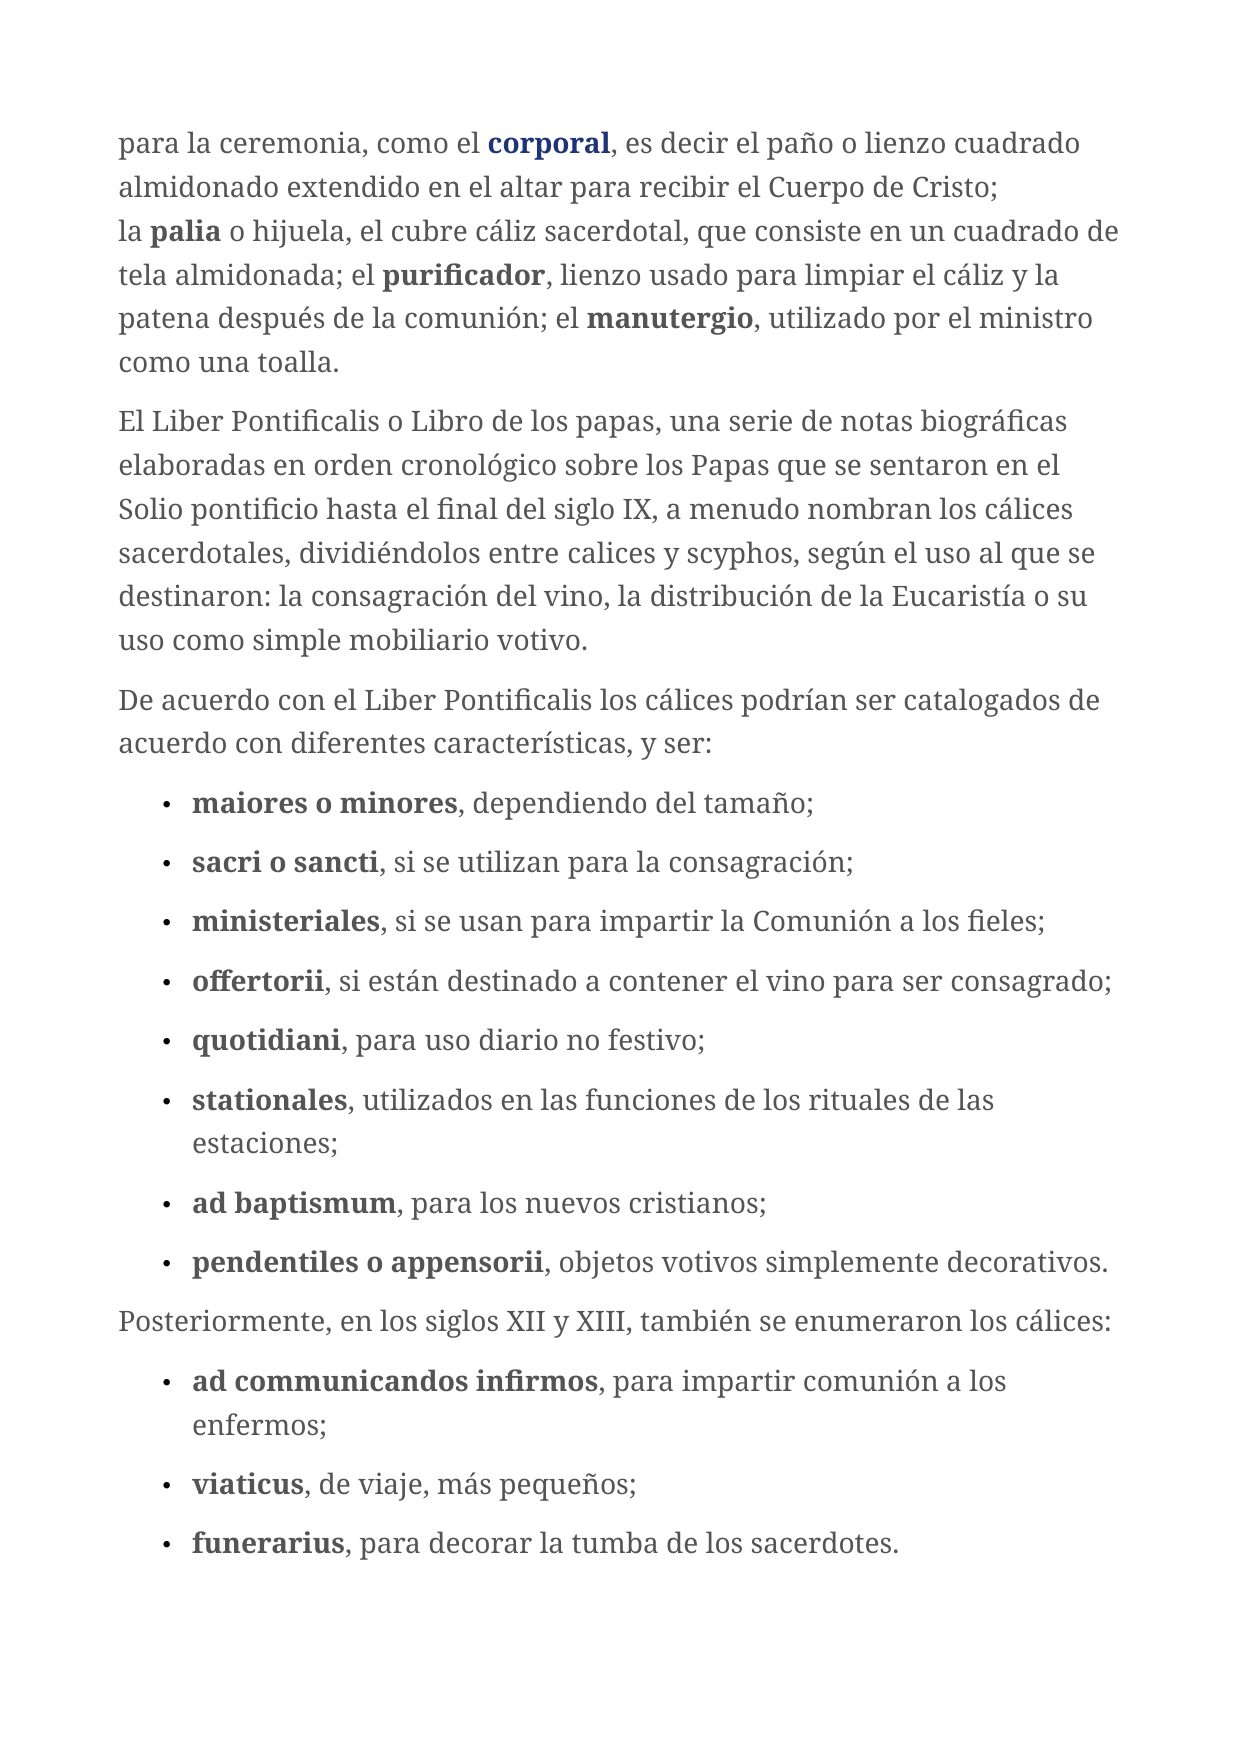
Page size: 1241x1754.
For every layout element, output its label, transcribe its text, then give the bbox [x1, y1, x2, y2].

list pendentiles o appensorii, objetos votivos simplemente decorativos. [162, 1237, 1122, 1281]
list sacri o sancti, si se utilizan para la consagración; [162, 837, 1122, 881]
list ad baptismum, para los nuevos cristianos; [162, 1177, 1122, 1221]
list viaticus, de viaje, más pequeños; [162, 1459, 1122, 1502]
list quotidiani, para uso diario no festivo; [162, 1015, 1122, 1059]
text El Liber Pontificalis o Libro de los papas, una serie de notas biográficas elaboradas en orden cronológico sobre los Papas que se sentaron en el Solio pontificio hasta el final del siglo IX, a menudo nombran los cálices sacerdotales, dividiéndolos entre calices y scyphos, según el uso al que se destinaron: la consagración del vino, la distribución de la Eucaristía o su uso como simple mobiliario votivo. [118, 396, 1122, 659]
list funerarius, para decorar la tumba de los sacerdotes. [162, 1518, 1122, 1562]
text De acuerdo con el Liber Pontificalis los cálices podrían ser catalogados de acuerdo con diferentes características, y ser: [118, 674, 1122, 762]
list maiores o minores, dependiendo del tamaño; [162, 777, 1122, 821]
list offertorii, si están destinado a contener el vino para ser consagrado; [162, 956, 1122, 999]
list ministeriales, si se usan para impartir la Comunión a los fieles; [162, 896, 1122, 940]
list stationales, utilizados en las funciones de los rituales de las estaciones; [162, 1074, 1122, 1162]
text Posteriormente, en los siglos XII y XIII, también se enumeraron los cálices: [118, 1296, 1122, 1340]
text para la ceremonia, como el corporal, es decir el paño o lienzo cuadrado almidonado extendido en el altar para recibir el Cuerpo de Cristo; la palia o hijuela, el cubre cáliz sacerdotal, que consiste en un cuadrado de tela almidonada; el purificador, lienzo usado para limpiar el cáliz y la patena después de la comunión; el manutergio, utilizado por el ministro como una toalla. [118, 118, 1122, 381]
list ad communicandos infirmos, para impartir comunión a los enfermos; [162, 1356, 1122, 1443]
